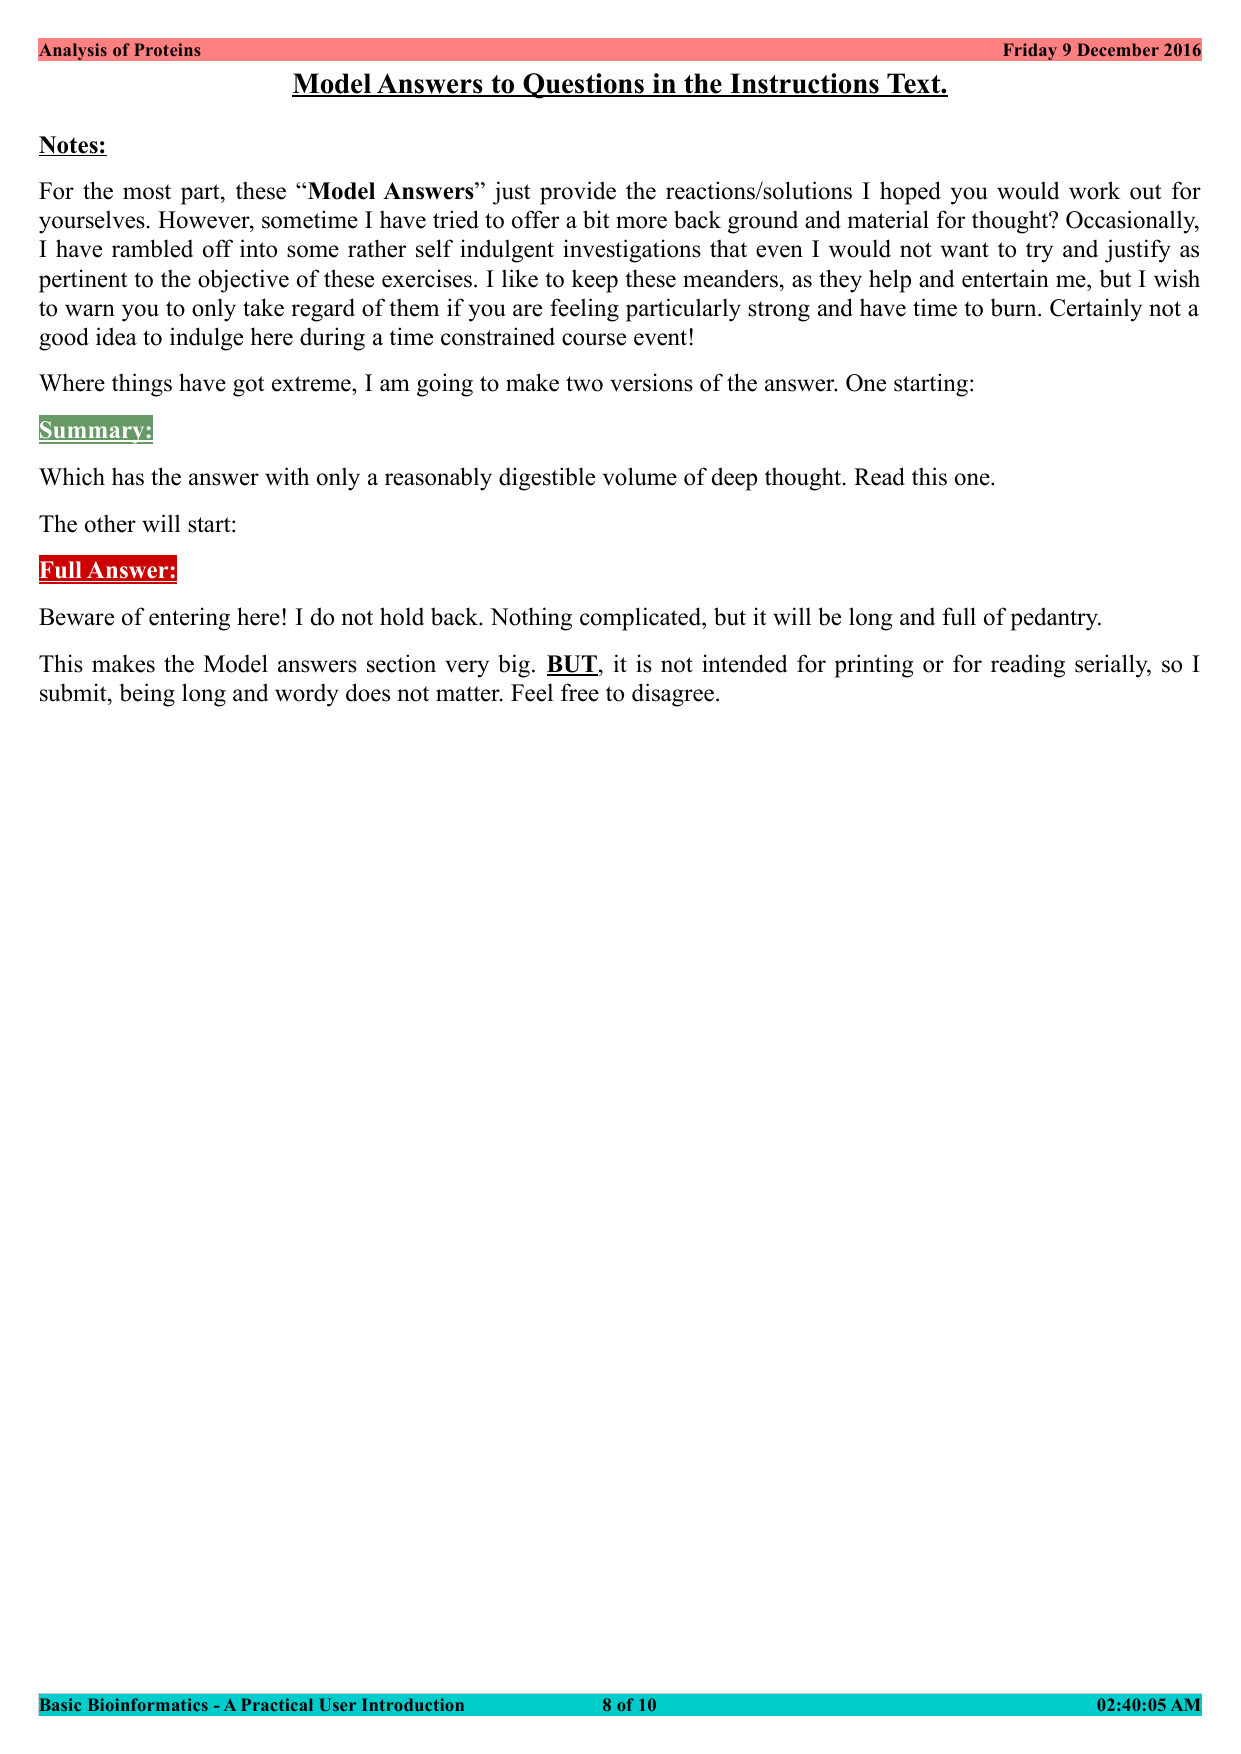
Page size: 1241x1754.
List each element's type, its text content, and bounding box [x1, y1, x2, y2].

text Summary: [38, 415, 1202, 444]
text Full Answer: [38, 555, 1202, 584]
text Notes: [38, 129, 1202, 158]
text Model Answers to Questions in the Instructions Text. [38, 66, 1202, 100]
text The other will start: [38, 509, 1202, 538]
text This makes the Model answers section very big. BUT, it is not intended for printing or for reading serially, so I submit, being long and wordy does not matter. Feel free to disagree. [38, 649, 1202, 707]
text Where things have got extreme, I am going to make two versions of the answer. One starting: [38, 368, 1202, 397]
text Which has the answer with only a reasonably digestible volume of deep thought. Read this one. [38, 462, 1202, 491]
text Beware of entering here! I do not hold back. Nothing complicated, but it will be long and full of pedantry. [38, 602, 1202, 631]
text For the most part, these “Model Answers” just provide the reactions/solutions I hoped you would work out for yourselves. However, sometime I have tried to offer a bit more back ground and material for thought? Occasionally, I have rambled off into some rather self indulgent investigations that even I would not want to try and justify as pertinent to the objective of these exercises. I like to keep these meanders, as they help and entertain me, but I wish to warn you to only take regard of them if you are feeling particularly strong and have time to burn. Certainly not a good idea to indulge here during a time constrained course event! [38, 176, 1202, 351]
